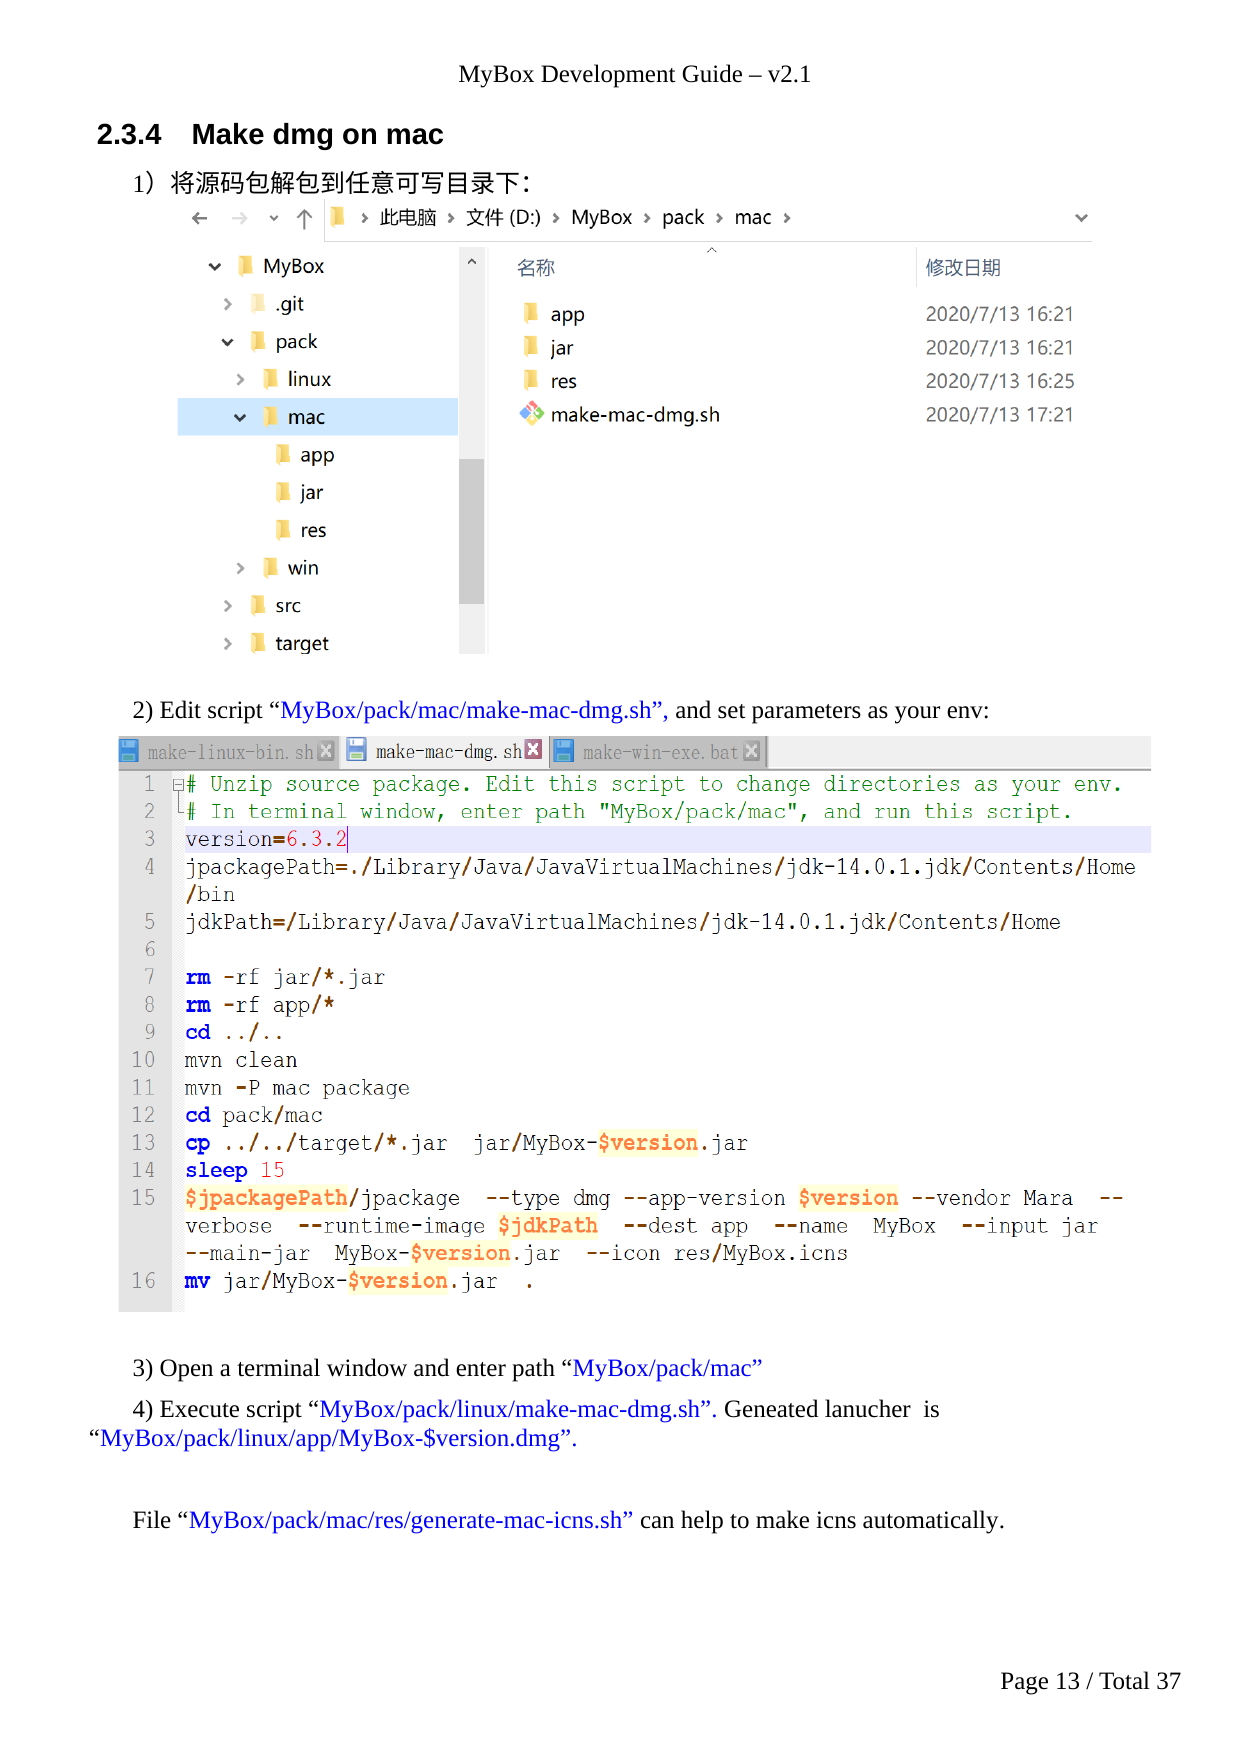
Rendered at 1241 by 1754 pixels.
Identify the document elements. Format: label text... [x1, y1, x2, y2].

text 3) Open a terminal window and enter path “MyBox/pack/mac” [88, 1353, 1181, 1382]
text 2) Edit script “MyBox/pack/mac/make-mac-dmg.sh”, and set parameters as your env: [88, 695, 1181, 724]
text File “MyBox/pack/mac/res/generate-mac-icns.sh” can help to make icns automatically. [88, 1505, 1181, 1534]
subtitle Make dmg on mac [88, 117, 1181, 151]
text 4) Execute script “MyBox/pack/linux/make-mac-dmg.sh”. Geneated lanucher is “MyBox/pack/linux/app/MyBox-$version.dmg”. [88, 1394, 1181, 1452]
text 1）将源码包解包到任意可写目录下： [88, 163, 1181, 199]
